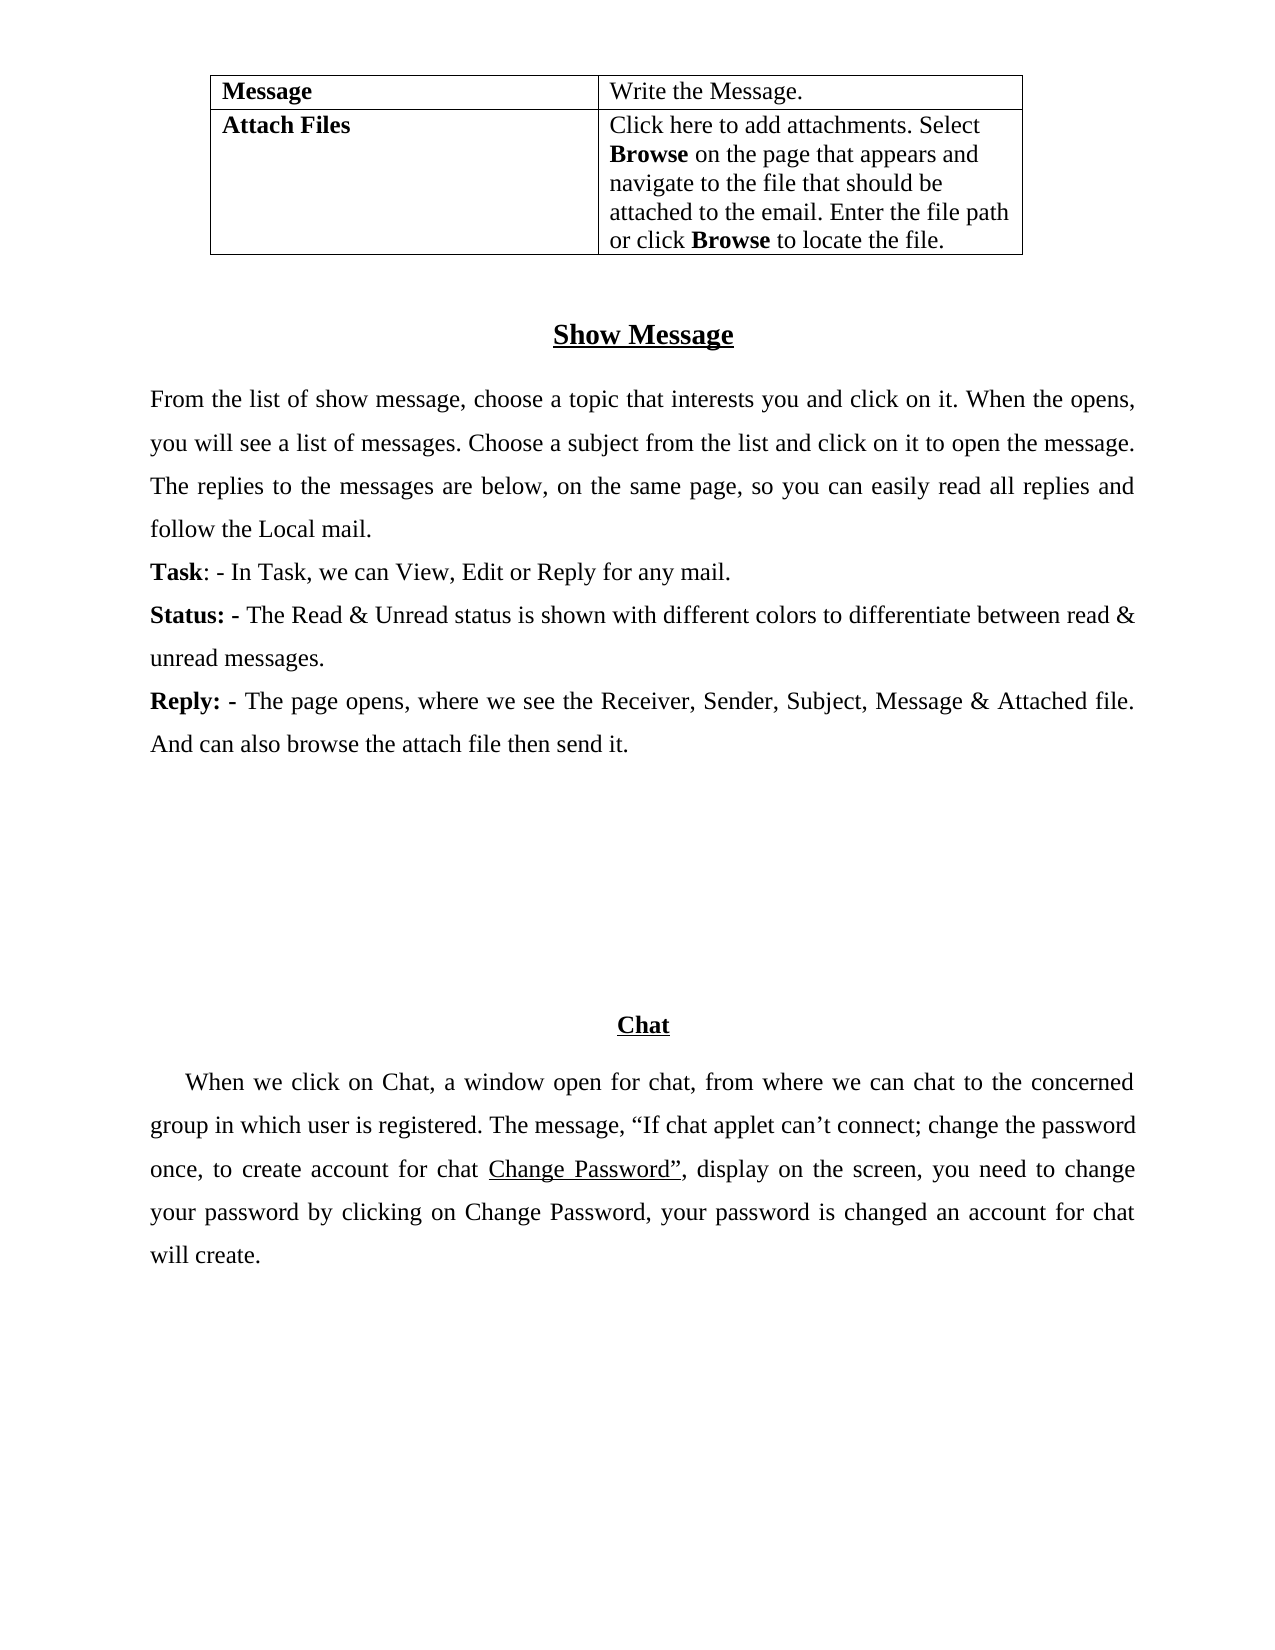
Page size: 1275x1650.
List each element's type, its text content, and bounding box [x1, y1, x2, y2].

text From the list of show message, choose a topic that interests you and click on it. When the opens, you will see a list of messages. Choose a subject from the list and click on it to open the message. The replies to the messages are below, on the same page, so you can easily read all replies and follow the Local mail. [150, 384, 1136, 543]
text Chat [150, 1010, 1136, 1039]
list Reply: - The page opens, where we see the Receiver, Sender, Subject, Message & Attached file. And can also browse the attach file then send it. [150, 686, 1136, 758]
table_cell Attach Files [211, 110, 598, 254]
list Status: - The Read & Unread status is shown with different colors to differentiate between read & unread messages. [150, 600, 1136, 672]
table_cell Click here to add attachments. Select Browse on the page that appears and navigate to the file that should be attached to the email. Enter the file path or click Browse to locate the file. [599, 110, 1022, 254]
text When we click on Chat, a window open for chat, from where we can chat to the concerned group in which user is registered. The message, “If chat applet can’t connect; change the password once, to create account for chat Change Password”, display on the screen, you need to change your password by clicking on Change Password, your password is changed an account for chat will create. [150, 1067, 1136, 1269]
table_cell Write the Message. [599, 76, 1022, 109]
text Show Message [150, 317, 1136, 351]
table_cell Message [211, 76, 598, 109]
list Task: - In Task, we can View, Edit or Reply for any mail. [150, 557, 1136, 586]
